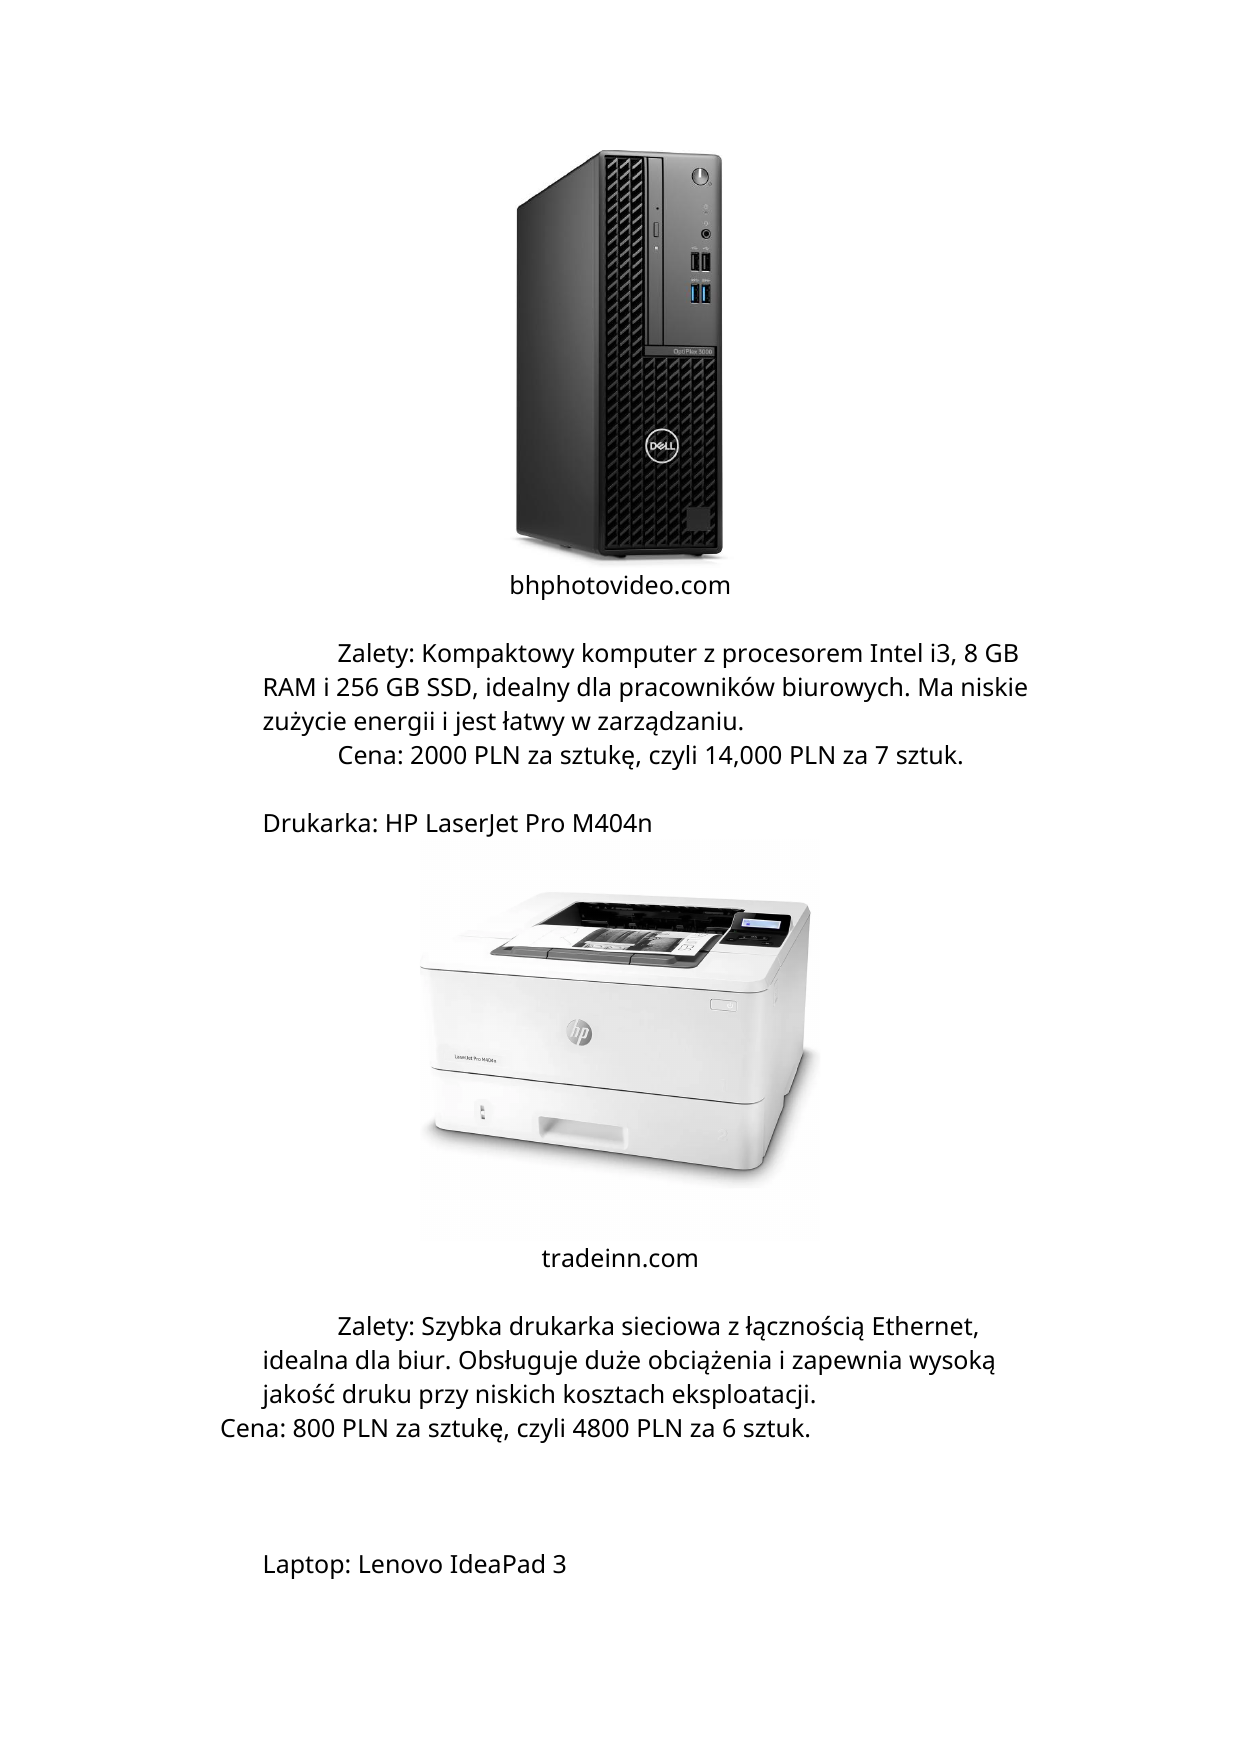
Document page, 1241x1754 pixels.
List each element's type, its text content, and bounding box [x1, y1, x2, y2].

text Zalety: Szybka drukarka sieciowa z łącznością Ethernet, idealna dla biur. Obsługuje duże obciążenia i zapewnia wysoką jakość druku przy niskich kosztach eksploatacji. [262, 1308, 1053, 1411]
text Laptop: Lenovo IdeaPad 3 [187, 1547, 1053, 1581]
text Cena: 800 PLN za sztukę, czyli 4800 PLN za 6 sztuk. [187, 1411, 1053, 1445]
picture [419, 839, 821, 1241]
text Drukarka: HP LaserJet Pro M404n [187, 806, 1053, 840]
text Cena: 2000 PLN za sztukę, czyli 14,000 PLN za 7 sztuk. [262, 738, 1053, 772]
text Zalety: Kompaktowy komputer z procesorem Intel i3, 8 GB RAM i 256 GB SSD, idealny dla pracowników biurowych. Ma niskie zużycie energii i jest łatwy w zarządzaniu. [262, 635, 1053, 738]
text bhphotovideo.com [187, 567, 1053, 601]
text tradeinn.com [187, 1240, 1053, 1274]
picture [411, 150, 829, 568]
